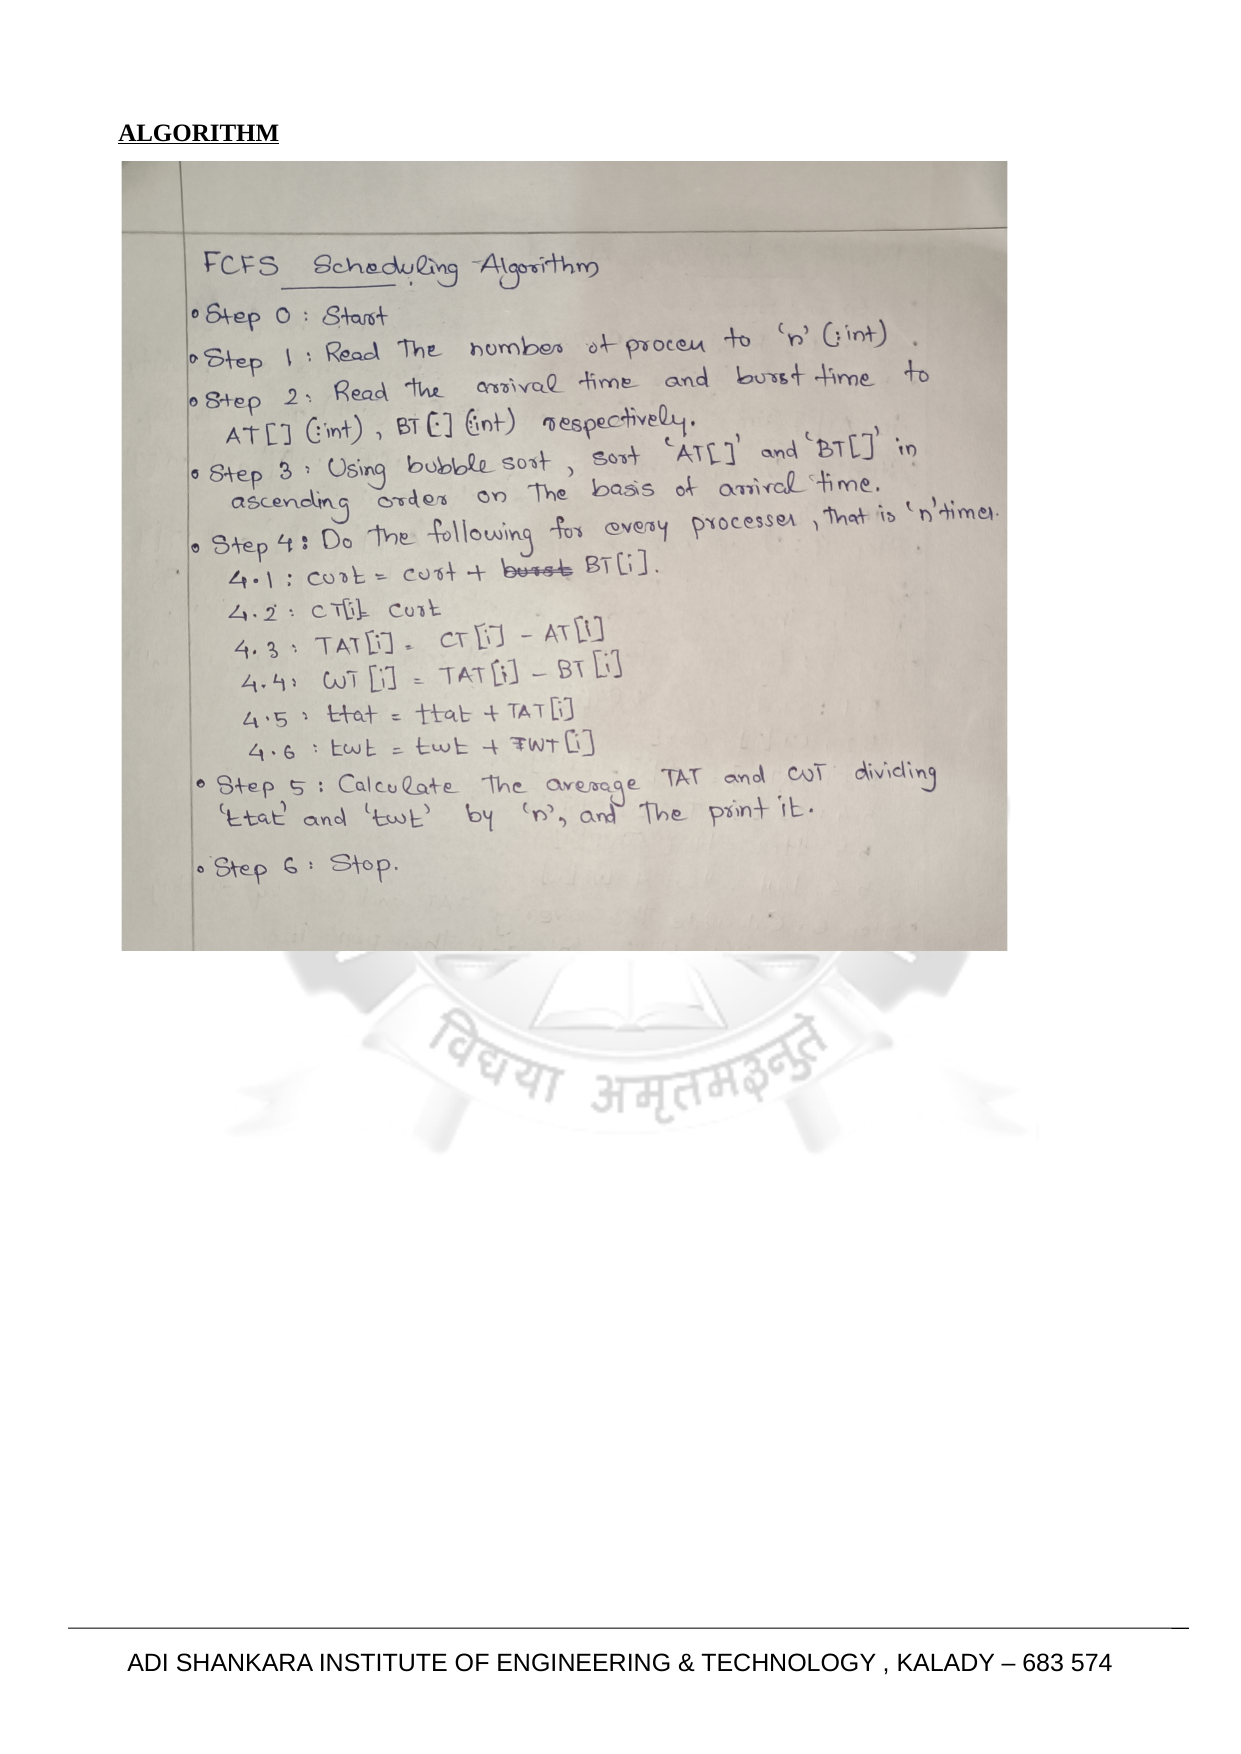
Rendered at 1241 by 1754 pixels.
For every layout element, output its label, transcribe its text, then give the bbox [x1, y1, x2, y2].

picture [268, 205, 1008, 352]
text ALGORITHM [118, 118, 1122, 147]
